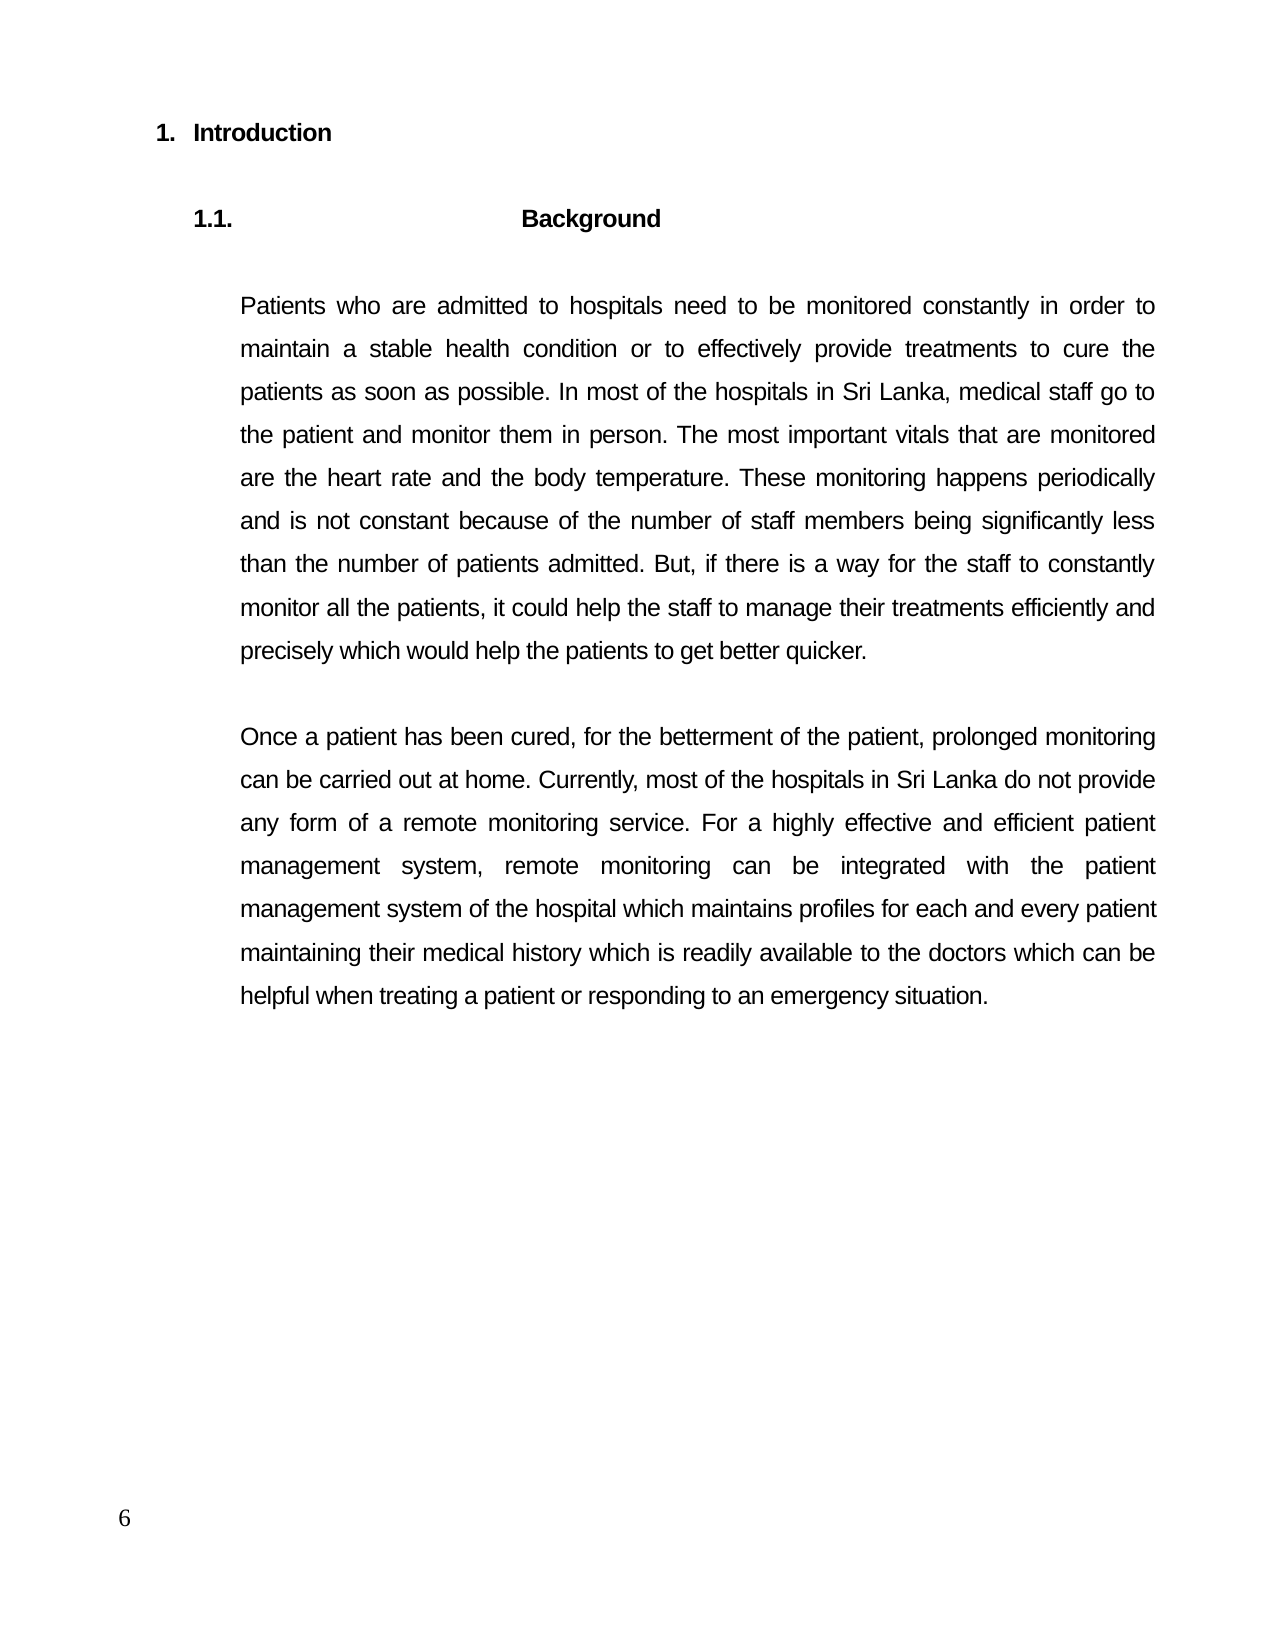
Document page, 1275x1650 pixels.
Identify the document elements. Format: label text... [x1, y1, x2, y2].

text Once a patient has been cured, for the betterment of the patient, prolonged monitoring can be carried out at home. Currently, most of the hospitals in Sri Lanka do not provide any form of a remote monitoring service. For a highly effective and efficient patient management system, remote monitoring can be integrated with the patient management system of the hospital which maintains profiles for each and every patient maintaining their medical history which is readily available to the doctors which can be helpful when treating a patient or responding to an emergency situation. [240, 722, 1157, 1009]
list Background [193, 204, 1157, 233]
text Patients who are admitted to hospitals need to be monitored constantly in order to maintain a stable health condition or to effectively provide treatments to cure the patients as soon as possible. In most of the hospitals in Sri Lanka, medical staff go to the patient and monitor them in person. The most important vitals that are monitored are the heart rate and the body temperature. These monitoring happens periodically and is not constant because of the number of staff members being significantly less than the number of patients admitted. But, if there is a way for the staff to constantly monitor all the patients, it could help the staff to manage their treatments efficiently and precisely which would help the patients to get better quicker. [240, 291, 1157, 664]
list Introduction [156, 118, 1157, 147]
